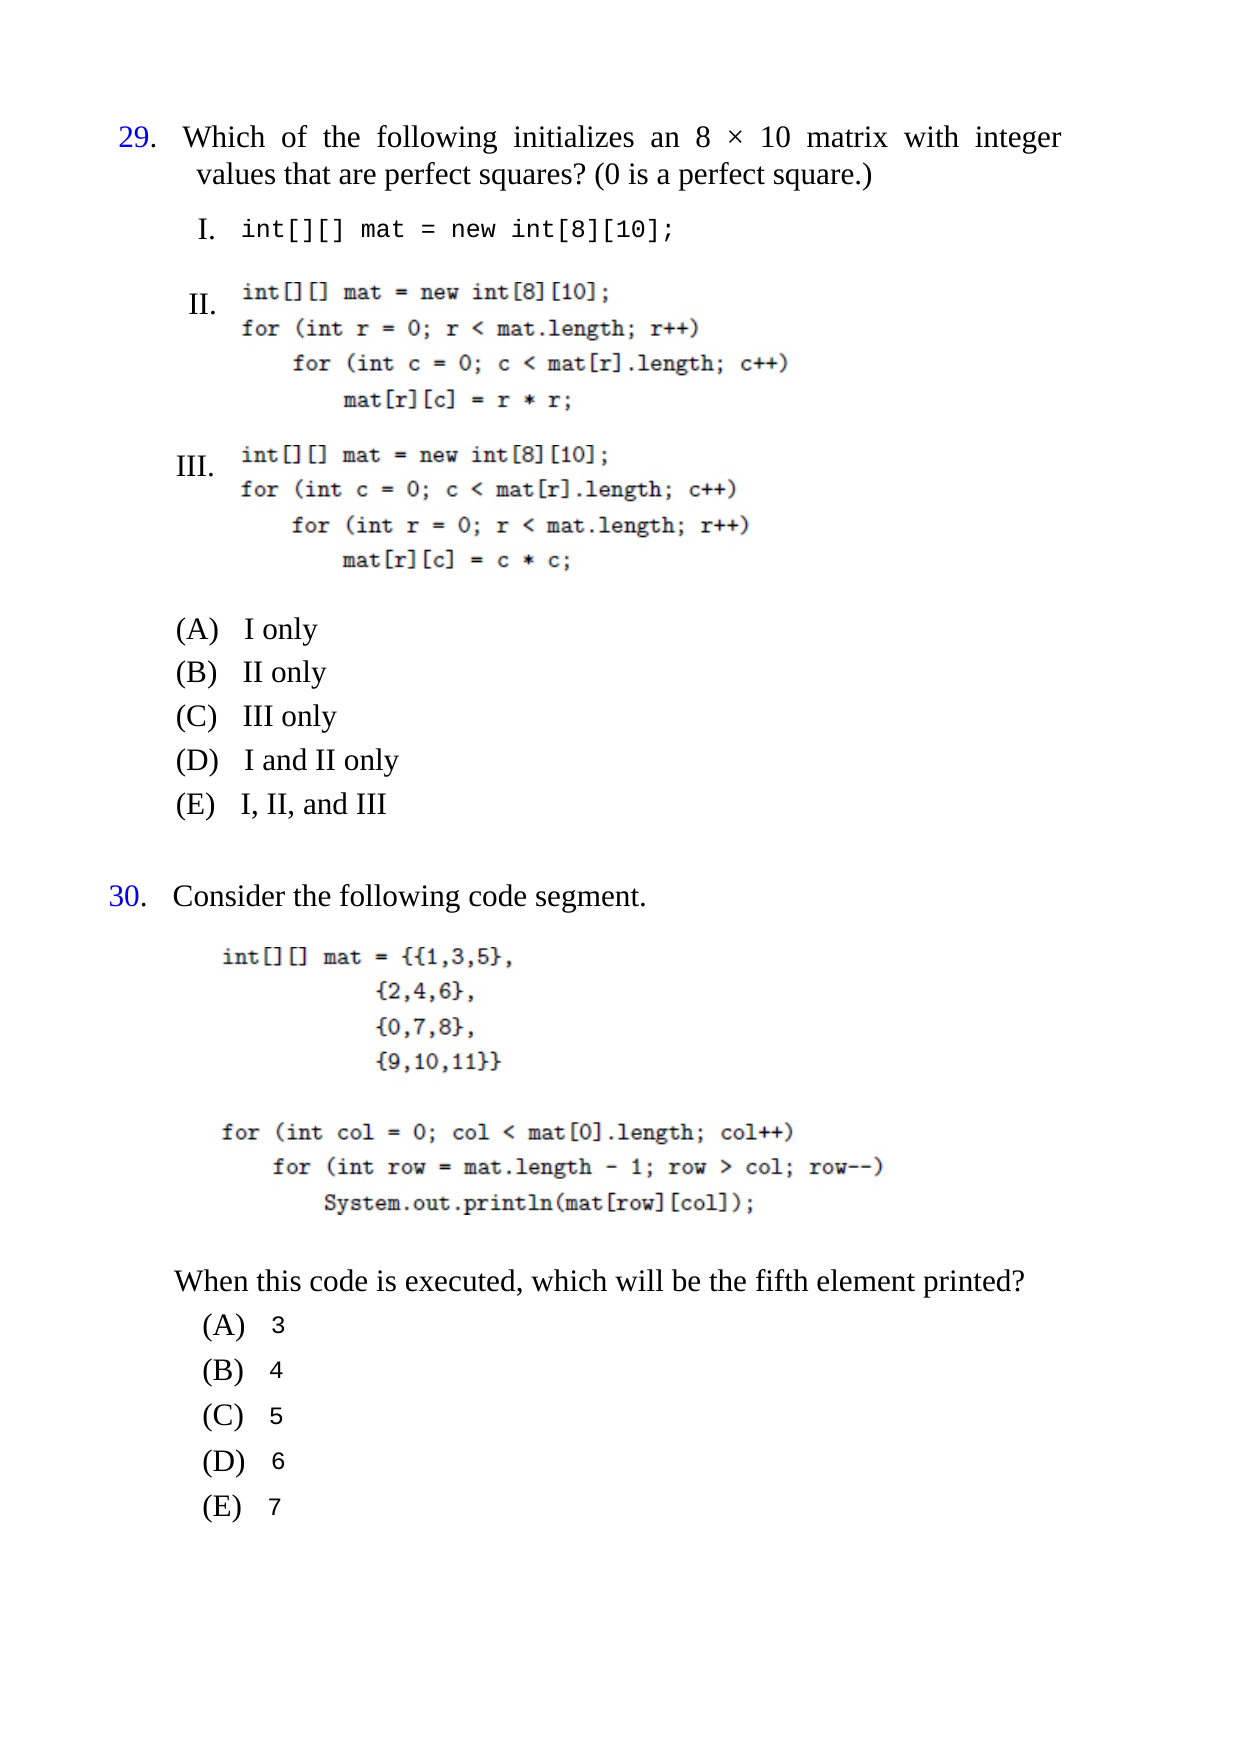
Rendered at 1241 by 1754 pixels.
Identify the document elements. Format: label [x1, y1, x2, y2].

picture [240, 445, 749, 572]
picture [221, 947, 883, 1215]
picture [241, 282, 789, 412]
